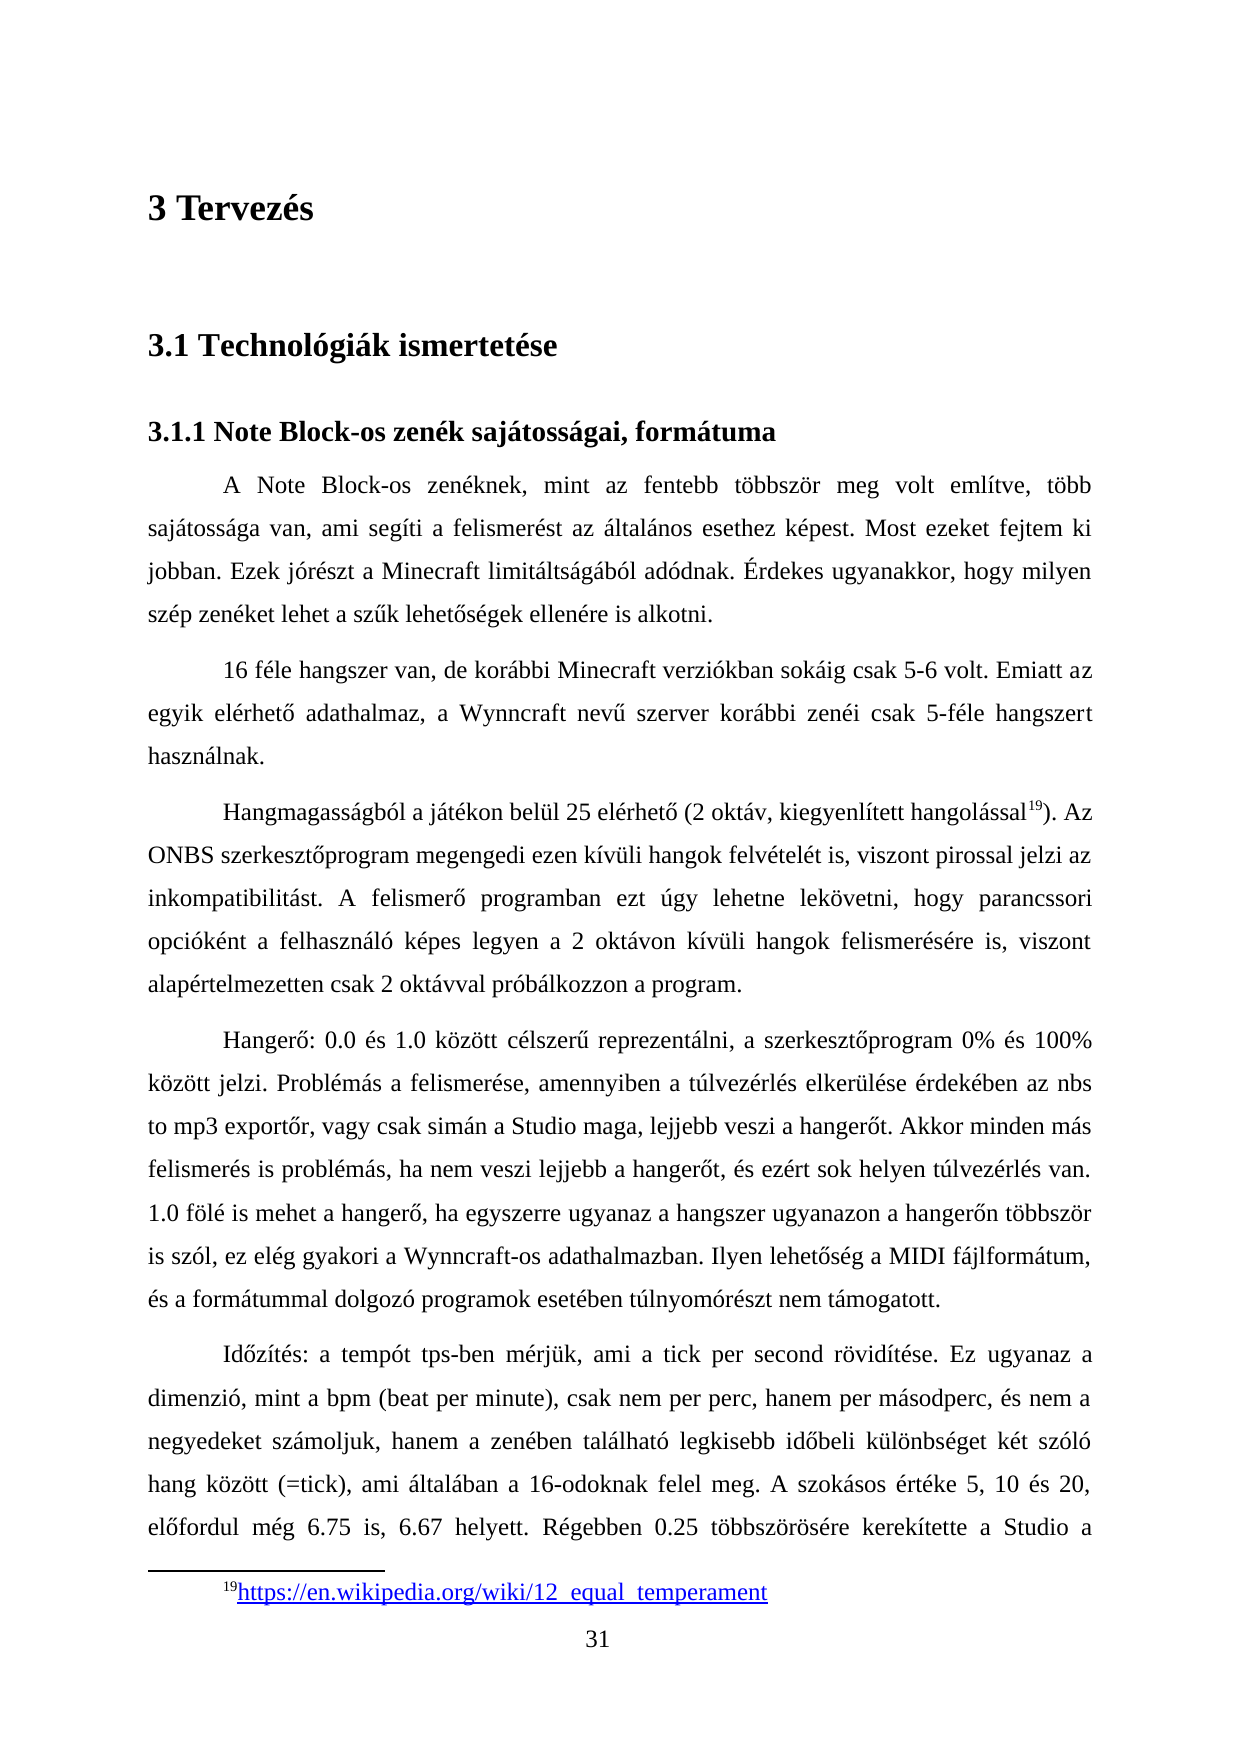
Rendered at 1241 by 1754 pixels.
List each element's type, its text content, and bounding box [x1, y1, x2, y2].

text Hangerő: 0.0 és 1.0 között célszerű reprezentálni, a szerkesztőprogram 0% és 100% között jelzi. Problémás a felismerése, amennyiben a túlvezérlés elkerülése érdekében az nbs to mp3 exportőr, vagy csak simán a Studio maga, lejjebb veszi a hangerőt. Akkor minden más felismerés is problémás, ha nem veszi lejjebb a hangerőt, és ezért sok helyen túlvezérlés van. 1.0 fölé is mehet a hangerő, ha egyszerre ugyanaz a hangszer ugyanazon a hangerőn többször is szól, ez elég gyakori a Wynncraft-os adathalmazban. Ilyen lehetőség a MIDI fájlformátum, és a formátummal dolgozó programok esetében túlnyomórészt nem támogatott. [148, 1025, 1092, 1313]
text A Note Block-os zenéknek, mint az fentebb többször meg volt említve, több sajátossága van, ami segíti a felismerést az általános esethez képest. Most ezeket fejtem ki jobban. Ezek jórészt a Minecraft limitáltságából adódnak. Érdekes ugyanakkor, hogy milyen szép zenéket lehet a szűk lehetőségek ellenére is alkotni. [148, 470, 1092, 628]
subtitle Note Block-os zenék sajátosságai, formátuma [148, 414, 1092, 447]
subtitle Tervezés [148, 185, 1092, 228]
subtitle Technológiák ismertetése [148, 325, 1092, 363]
text Időzítés: a tempót tps-ben mérjük, ami a tick per second rövidítése. Ez ugyanaz a dimenzió, mint a bpm (beat per minute), csak nem per perc, hanem per másodperc, és nem a negyedeket számoljuk, hanem a zenében található legkisebb időbeli különbséget két szóló hang között (=tick), ami általában a 16-odoknak felel meg. A szokásos értéke 5, 10 és 20, előfordul még 6.75 is, 6.67 helyett. Régebben 0.25 többszörösére kerekítette a Studio a [148, 1339, 1092, 1541]
text 16 féle hangszer van, de korábbi Minecraft verziókban sokáig csak 5-6 volt. Emiatt az egyik elérhető adathalmaz, a Wynncraft nevű szerver korábbi zenéi csak 5-féle hangszert használnak. [148, 655, 1092, 770]
text https://en.wikipedia.org/wiki/12_equal_temperament [148, 1577, 1092, 1606]
text Hangmagasságból a játékon belül 25 elérhető (2 oktáv, kiegyenlített hangolással). Az ONBS szerkesztőprogram megengedi ezen kívüli hangok felvételét is, viszont pirossal jelzi az inkompatibilitást. A felismerő programban ezt úgy lehetne lekövetni, hogy parancssori opcióként a felhasználó képes legyen a 2 oktávon kívüli hangok felismerésére is, viszont alapértelmezetten csak 2 oktávval próbálkozzon a program. [148, 797, 1092, 998]
